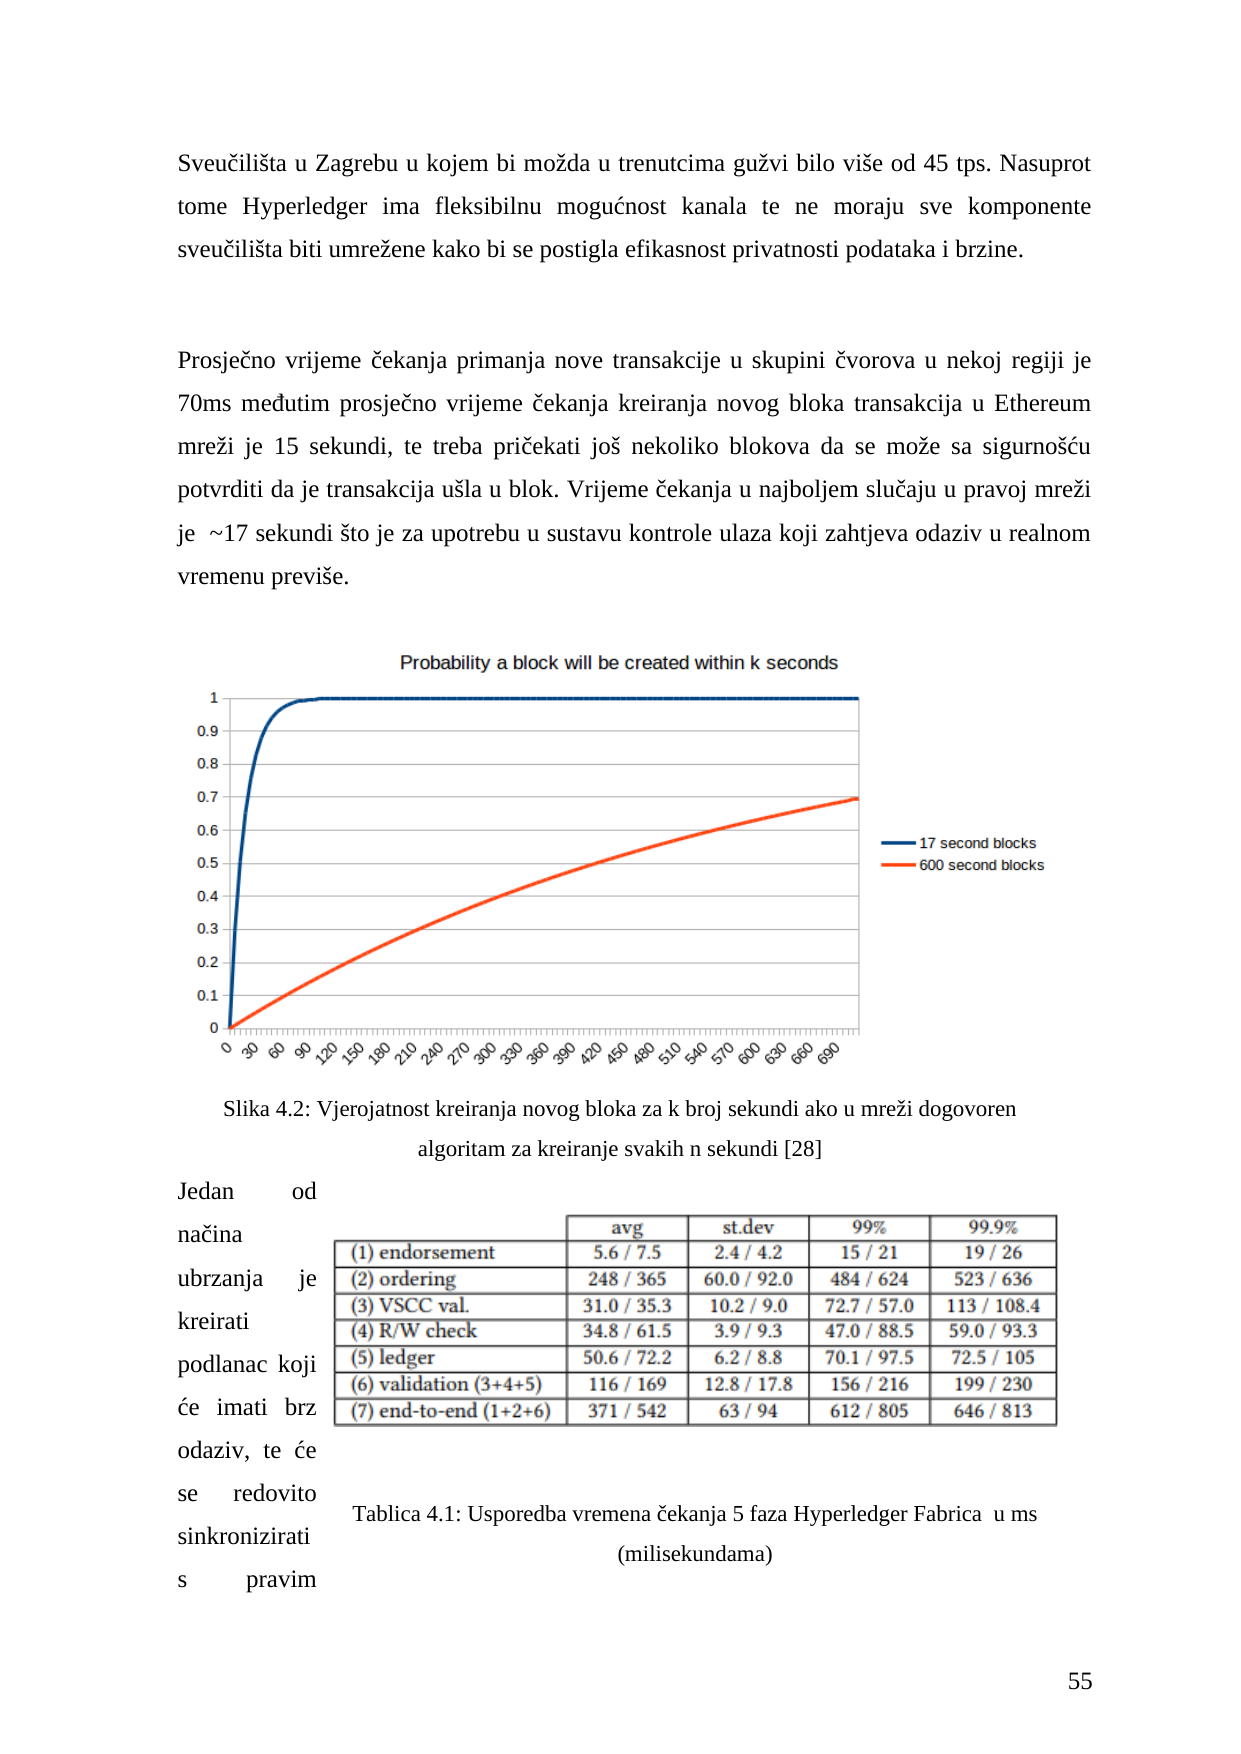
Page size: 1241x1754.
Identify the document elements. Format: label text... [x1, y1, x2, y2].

picture [331, 1212, 1059, 1427]
text Sveučilišta u Zagrebu u kojem bi možda u trenutcima gužvi bilo više od 45 tps. Nasuprot tome Hyperledger ima fleksibilnu mogućnost kanala te ne moraju sve komponente sveučilišta biti umrežene kako bi se postigla efikasnost privatnosti podataka i brzine. [177, 148, 1092, 263]
text Slika 4.2: Vjerojatnost kreiranja novog bloka za k broj sekundi ako u mreži dogovoren algoritam za kreiranje svakih n sekundi [28] [180, 1078, 1060, 1161]
text Jedan od načina ubrzanja je kreirati podlanac koji će imati brz odaziv, te će se redovito sinkronizirati s pravim [177, 616, 1092, 1593]
picture [180, 631, 1060, 1078]
text Tablica 4.1: Usporedba vremena čekanja 5 faza Hyperledger Fabrica u ms (milisekundama) [332, 1427, 1058, 1566]
text Prosječno vrijeme čekanja primanja nove transakcije u skupini čvorova u nekoj regiji je 70ms međutim prosječno vrijeme čekanja kreiranja novog bloka transakcija u Ethereum mreži je 15 sekundi, te treba pričekati još nekoliko blokova da se može sa sigurnošću potvrditi da je transakcija ušla u blok. Vrijeme čekanja u najboljem slučaju u pravoj mreži je ~17 sekundi što je za upotrebu u sustavu kontrole ulaza koji zahtjeva odaziv u realnom vremenu previše. [177, 345, 1092, 589]
